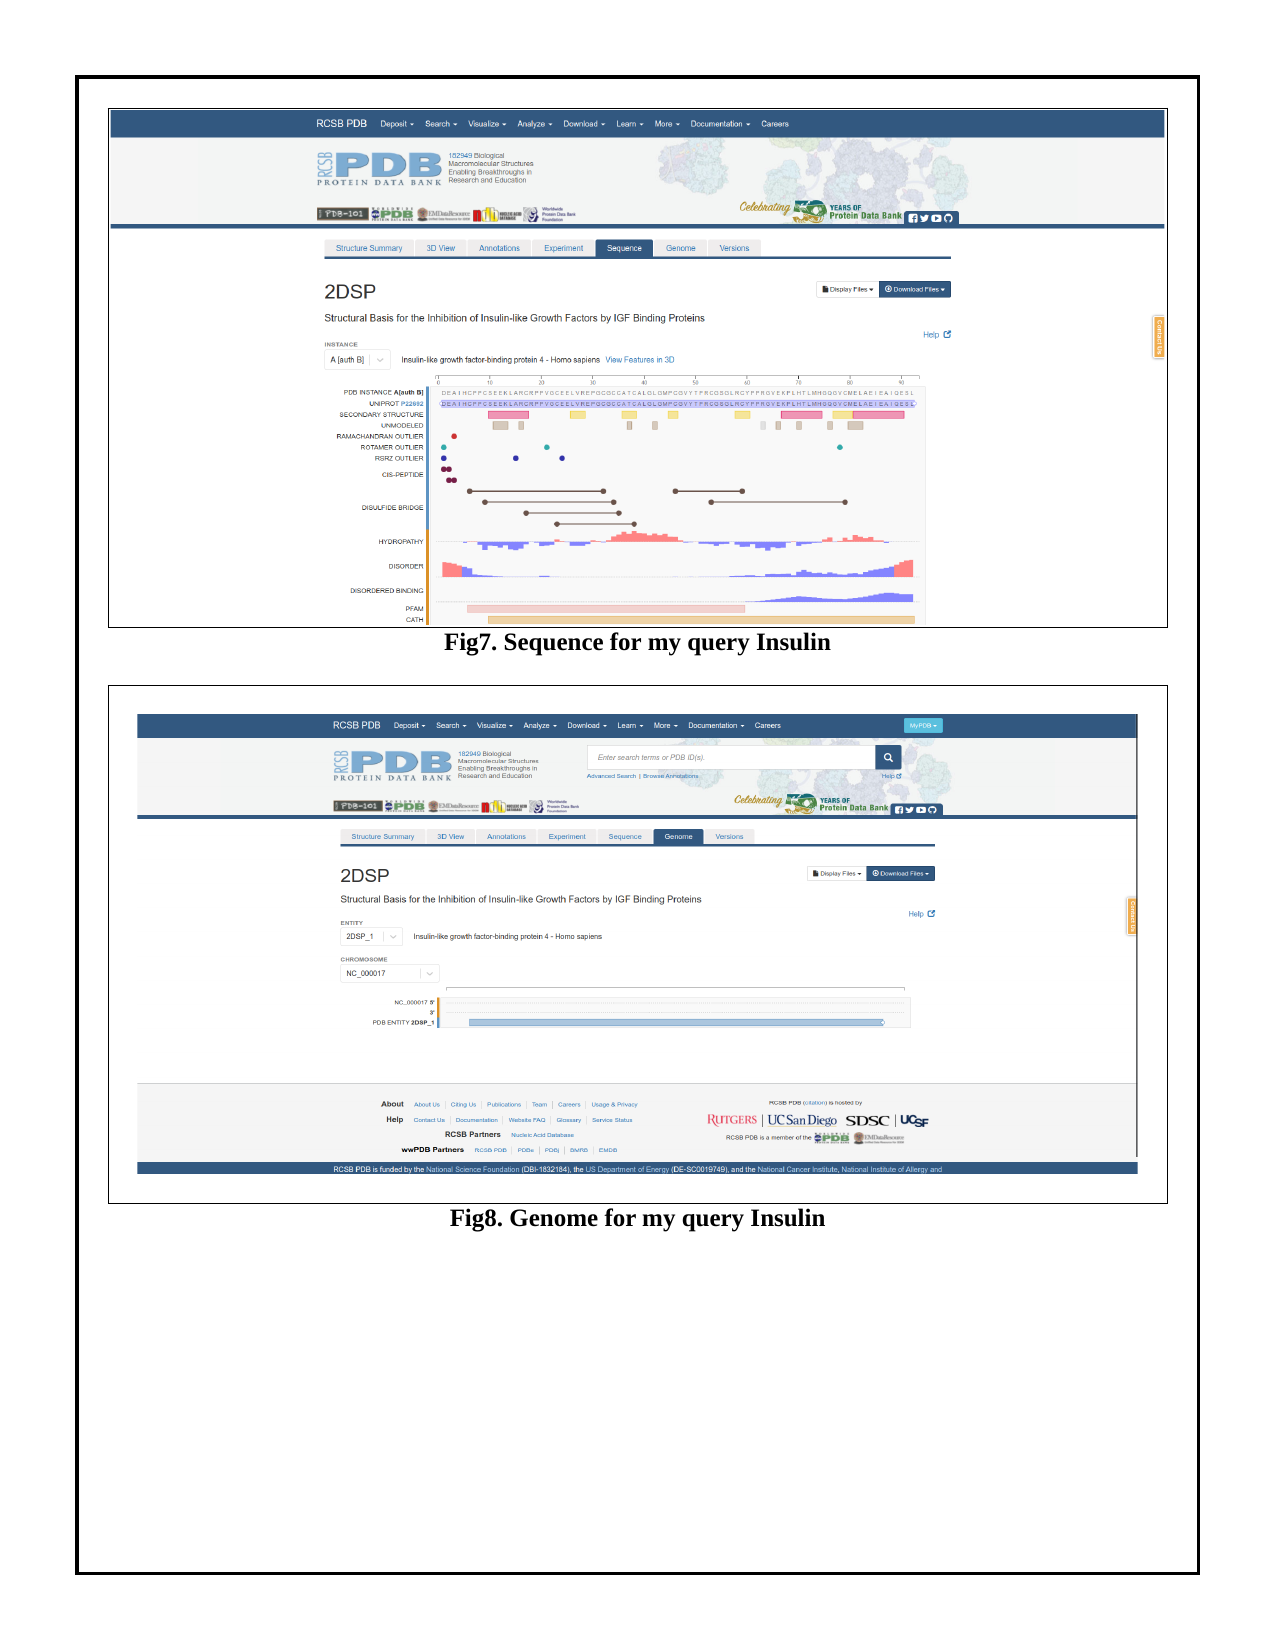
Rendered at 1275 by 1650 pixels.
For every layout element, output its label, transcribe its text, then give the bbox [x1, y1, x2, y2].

picture [137, 714, 1138, 1174]
text [109, 686, 1167, 1203]
text Fig8. Genome for my query Insulin [108, 1204, 1167, 1231]
text Fig7. Sequence for my query Insulin [108, 628, 1167, 656]
picture [110, 110, 1165, 625]
